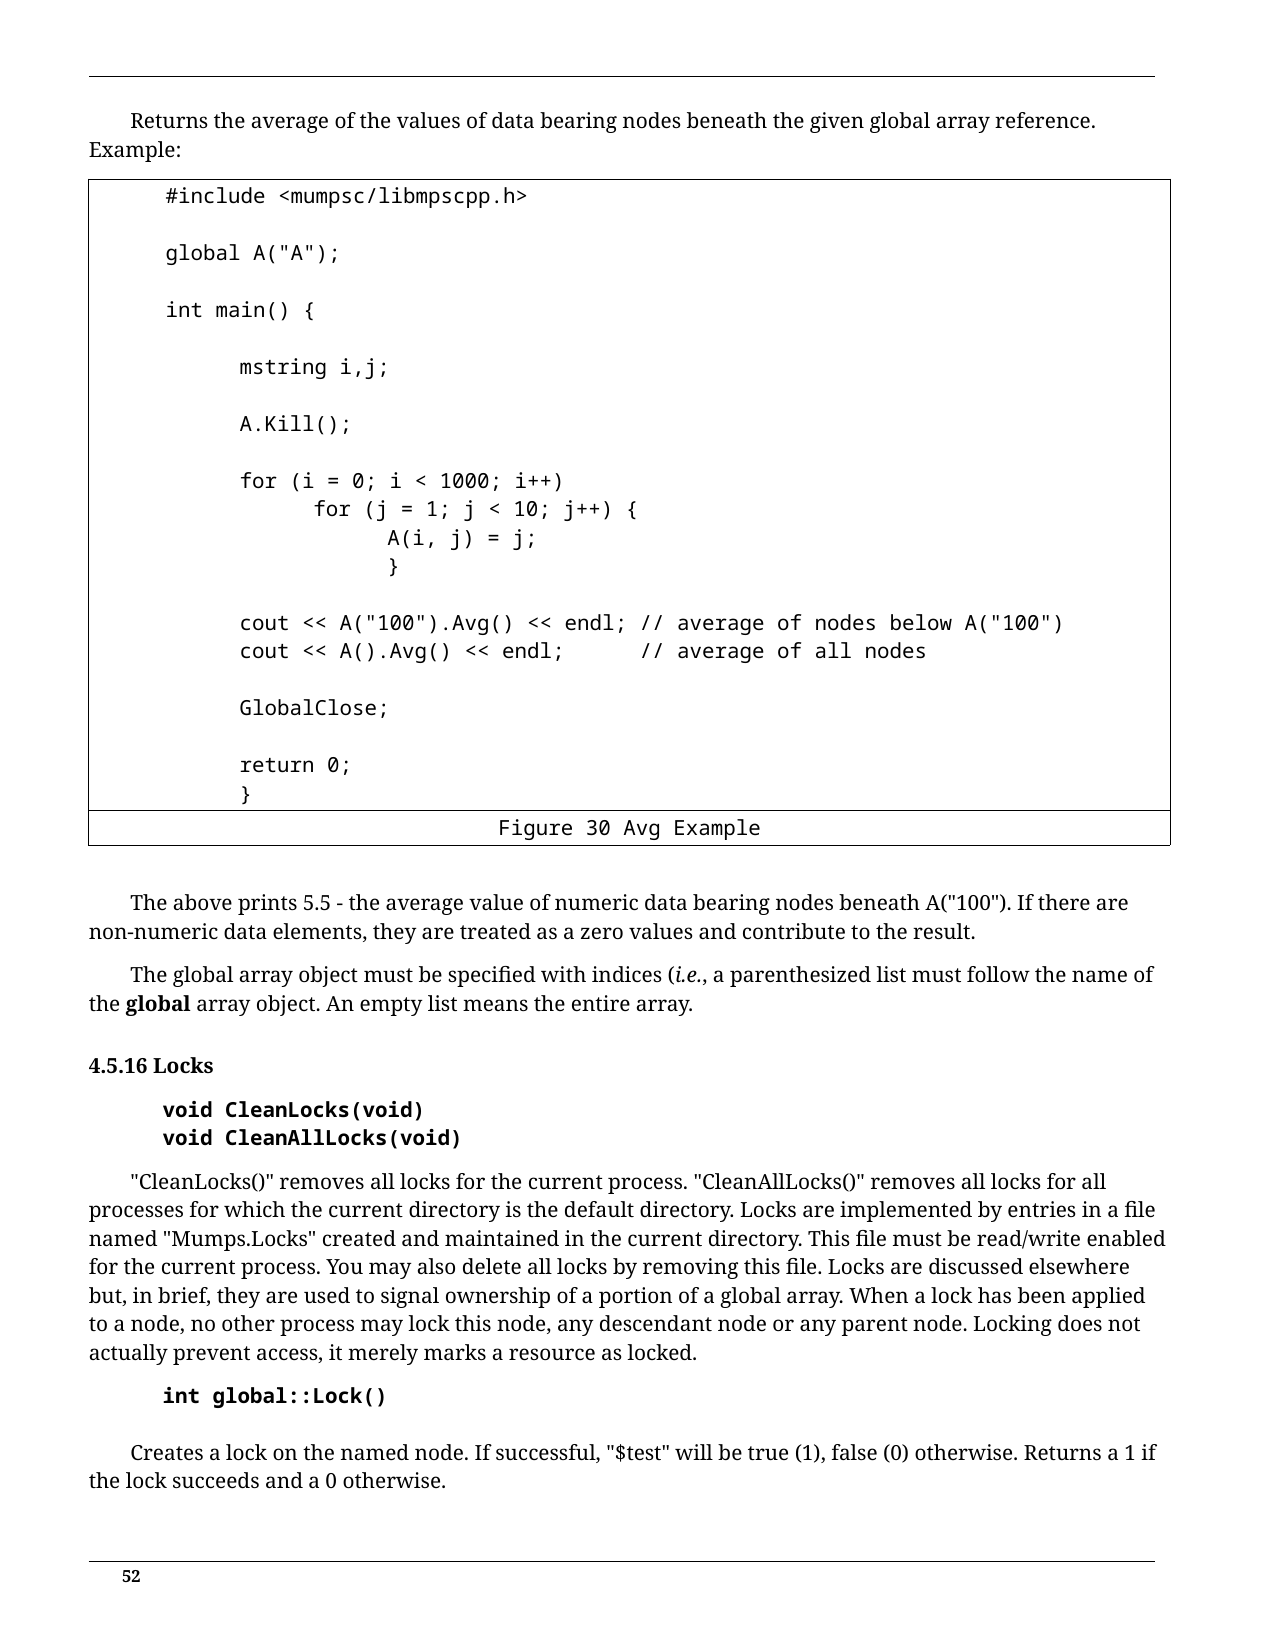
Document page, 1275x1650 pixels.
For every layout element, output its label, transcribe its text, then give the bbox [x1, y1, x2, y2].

table_header #include <mumpsc/libmpscpp.h> global A("A"); int main() { mstring i,j; A.Kill(); for (i = 0; i < 1000; i++) for (j = 1; j < 10; j++) { A(i, j) = j; } cout << A("100").Avg() << endl; // average of nodes below A("100") cout << A().Avg() << endl; // average of all nodes GlobalClose; return 0; } [89, 180, 1170, 810]
text Creates a lock on the named node. If successful, "$test" will be true (1), false (0) otherwise. Returns a 1 if the lock succeeds and a 0 otherwise. [88, 1438, 1170, 1495]
subtitle Locks [88, 1052, 1170, 1080]
text int global::Lock() [162, 1381, 1170, 1409]
text Returns the average of the values of data bearing nodes beneath the given global array reference. Example: [88, 107, 1170, 163]
table_cell Figure 30 Avg Example [89, 811, 1170, 845]
text The global array object must be specified with indices (i.e., a parenthesized list must follow the name of the global array object. An empty list means the entire array. [88, 960, 1170, 1017]
text void CleanLocks(void) void CleanAllLocks(void) [162, 1095, 1170, 1152]
text "CleanLocks()" removes all locks for the current process. "CleanAllLocks()" removes all locks for all processes for which the current directory is the default directory. Locks are implemented by entries in a file named "Mumps.Locks" created and maintained in the current directory. This file must be read/write enabled for the current process. You may also delete all locks by removing this file. Locks are discussed elsewhere but, in brief, they are used to signal ownership of a portion of a global array. When a lock has been applied to a node, no other process may lock this node, any descendant node or any parent node. Locking does not actually prevent access, it merely marks a resource as locked. [88, 1167, 1170, 1366]
text The above prints 5.5 - the average value of numeric data bearing nodes beneath A("100"). If there are non-numeric data elements, they are treated as a zero values and contribute to the result. [88, 888, 1170, 945]
